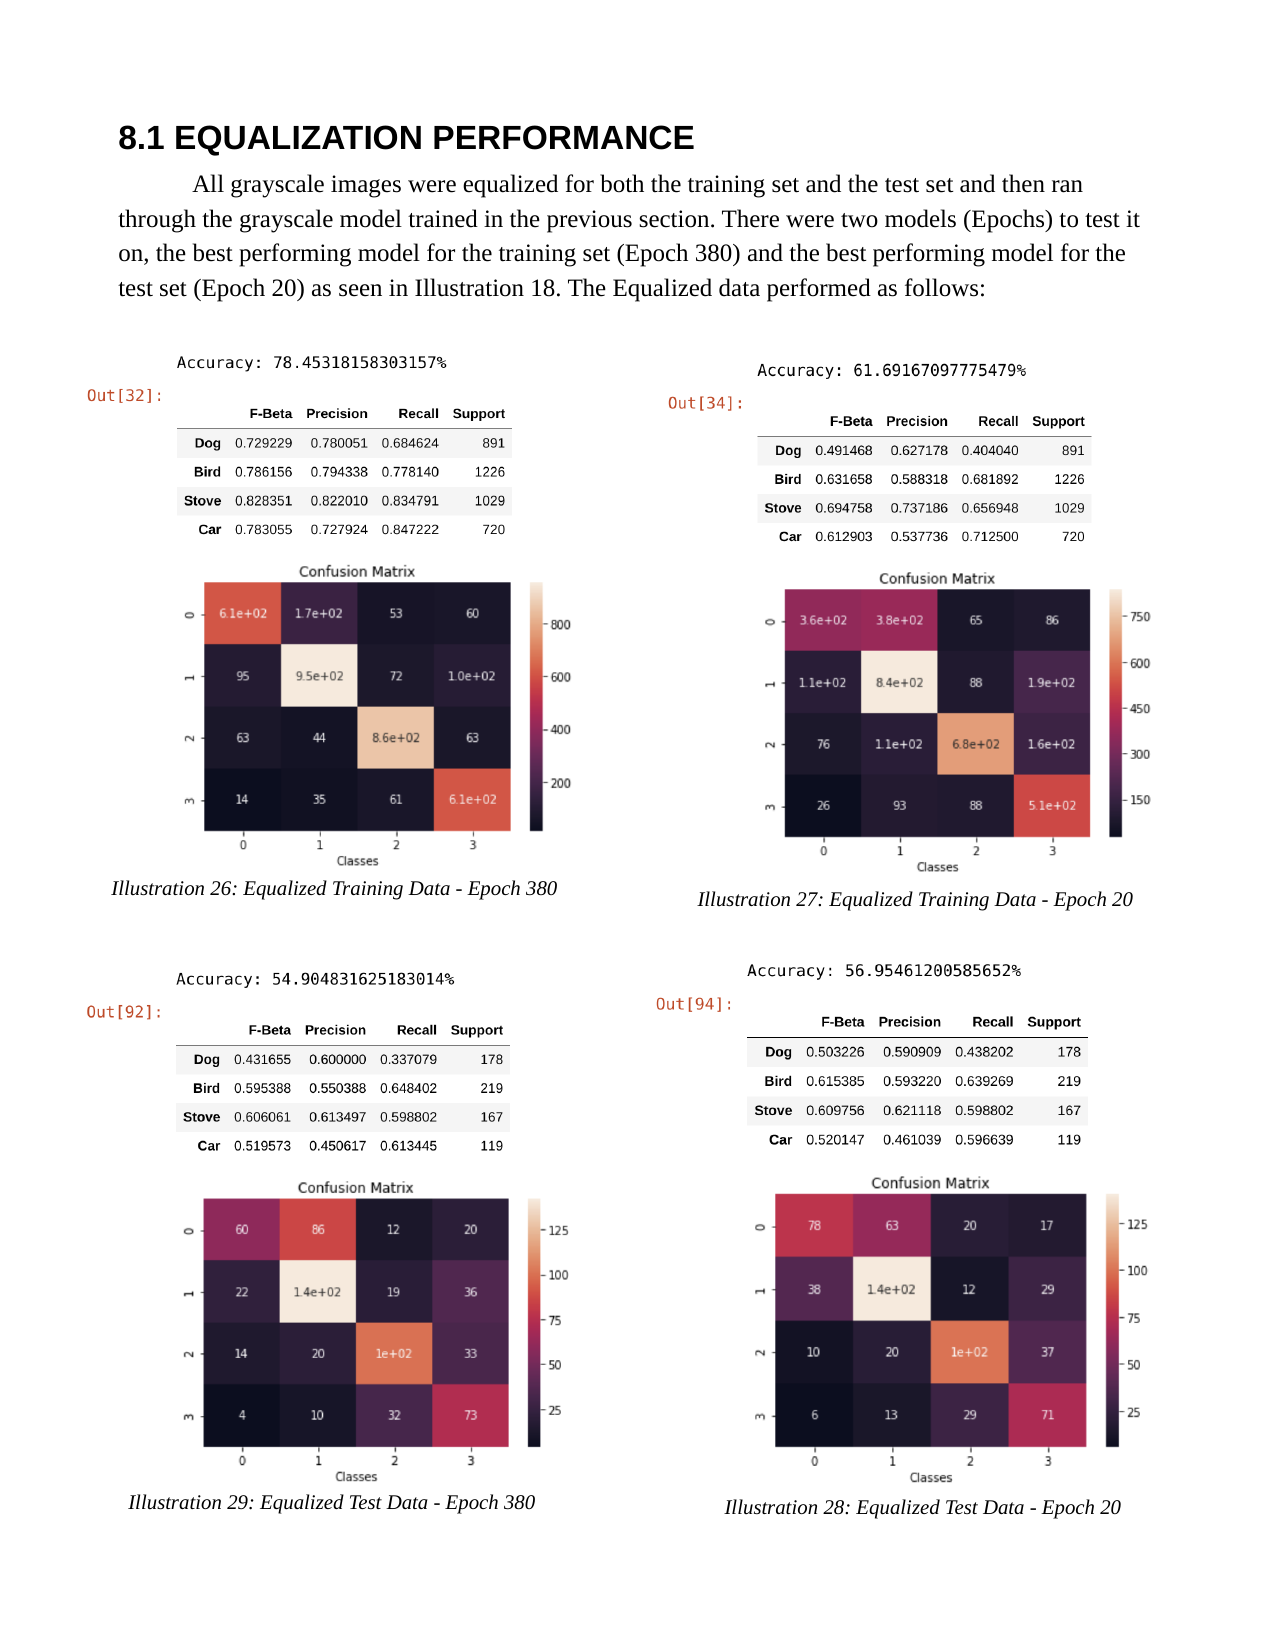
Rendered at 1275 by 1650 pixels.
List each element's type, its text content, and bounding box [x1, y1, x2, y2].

text Illustration 28: Equalized Test Data - Epoch 20 [650, 1495, 1197, 1519]
text Illustration 26: Equalized Training Data - Epoch 380 [72, 877, 599, 900]
text All grayscale images were equalized for both the training set and the test set and then ran through the grayscale model trained in the previous section. There were two models (Epochs) to test it on, the best performing model for the training set (Epoch 380) and the best performing model for the test set (Epoch 20) as seen in Illustration 18. The Equalized data performed as follows: [118, 169, 1157, 301]
text Illustration 29: Equalized Test Data - Epoch 380 [69, 1491, 596, 1514]
picture [649, 949, 1198, 1495]
picture [69, 952, 596, 1491]
text Illustration 27: Equalized Training Data - Epoch 20 [649, 887, 1184, 911]
subtitle 8.1 EQUALIZATION PERFORMANCE [118, 118, 1157, 157]
picture [648, 349, 1184, 887]
picture [72, 347, 599, 877]
